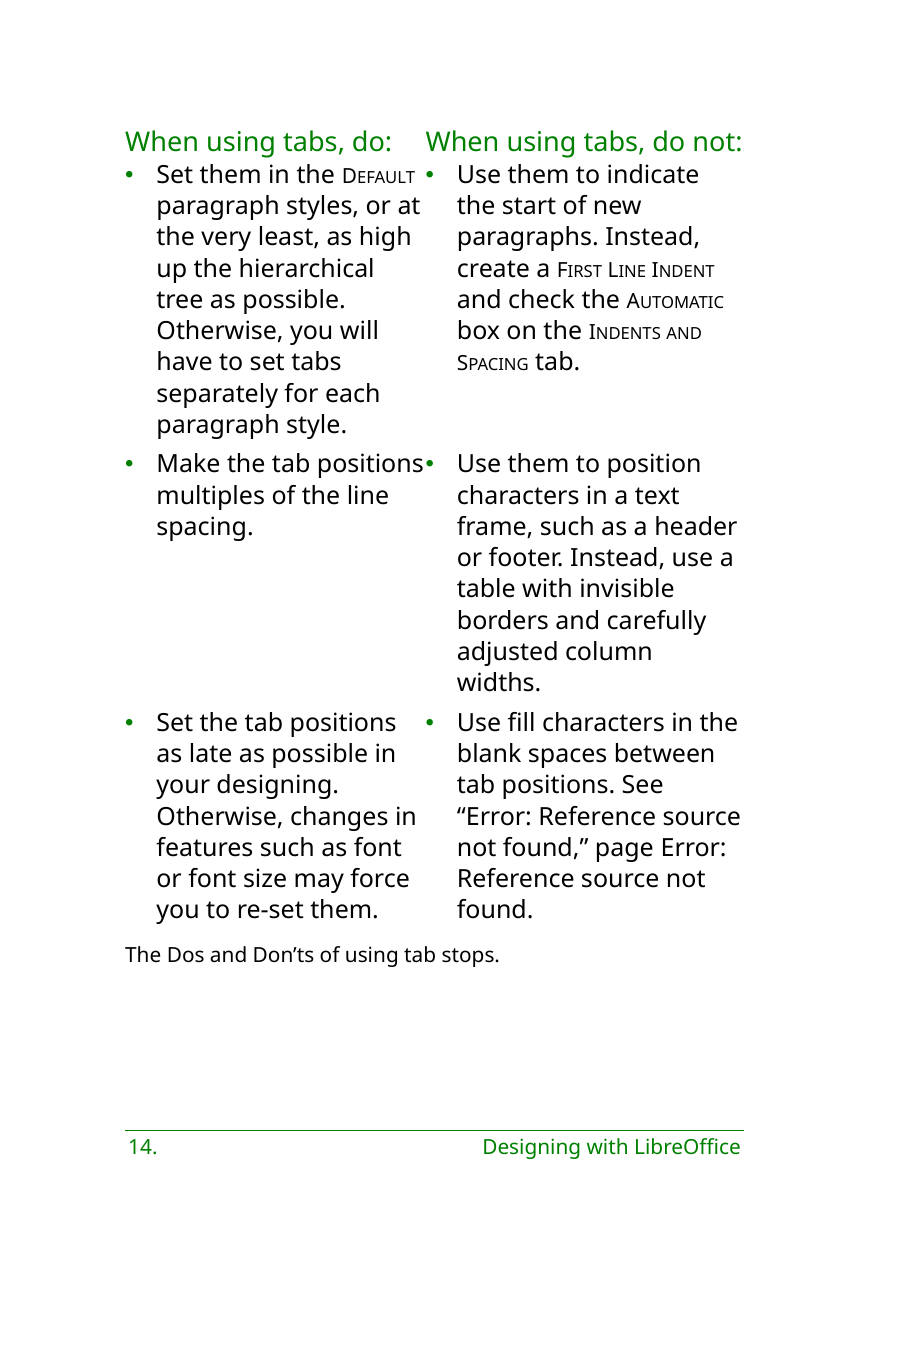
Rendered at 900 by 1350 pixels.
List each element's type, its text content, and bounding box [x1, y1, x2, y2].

table_cell Set the tab positions as late as possible in your designing. Otherwise, changes in features such as font or font size may force you to re-set them. [125, 706, 425, 933]
table_cell Use them to indicate the start of new paragraphs. Instead, create a First Line Indent and check the Automatic box on the Indents and Spacing tab. [425, 158, 744, 448]
table_cell Set them in the Default paragraph styles, or at the very least, as high up the hierarchical tree as possible. Otherwise, you will have to set tabs separately for each paragraph style. [125, 158, 425, 448]
table_header When using tabs, do: [125, 125, 425, 158]
table_header When using tabs, do not: [425, 125, 744, 158]
table_cell The Dos and Don’ts of using tab stops. [125, 933, 744, 968]
table_cell Make the tab positions multiples of the line spacing. [125, 448, 425, 706]
table_cell Use them to position characters in a text frame, such as a header or footer. Instead, use a table with invisible borders and carefully adjusted column widths. [425, 448, 744, 706]
table_cell Use fill characters in the blank spaces between tab positions. See “Error: Reference source not found,” page Error: Reference source not found. [425, 706, 744, 933]
